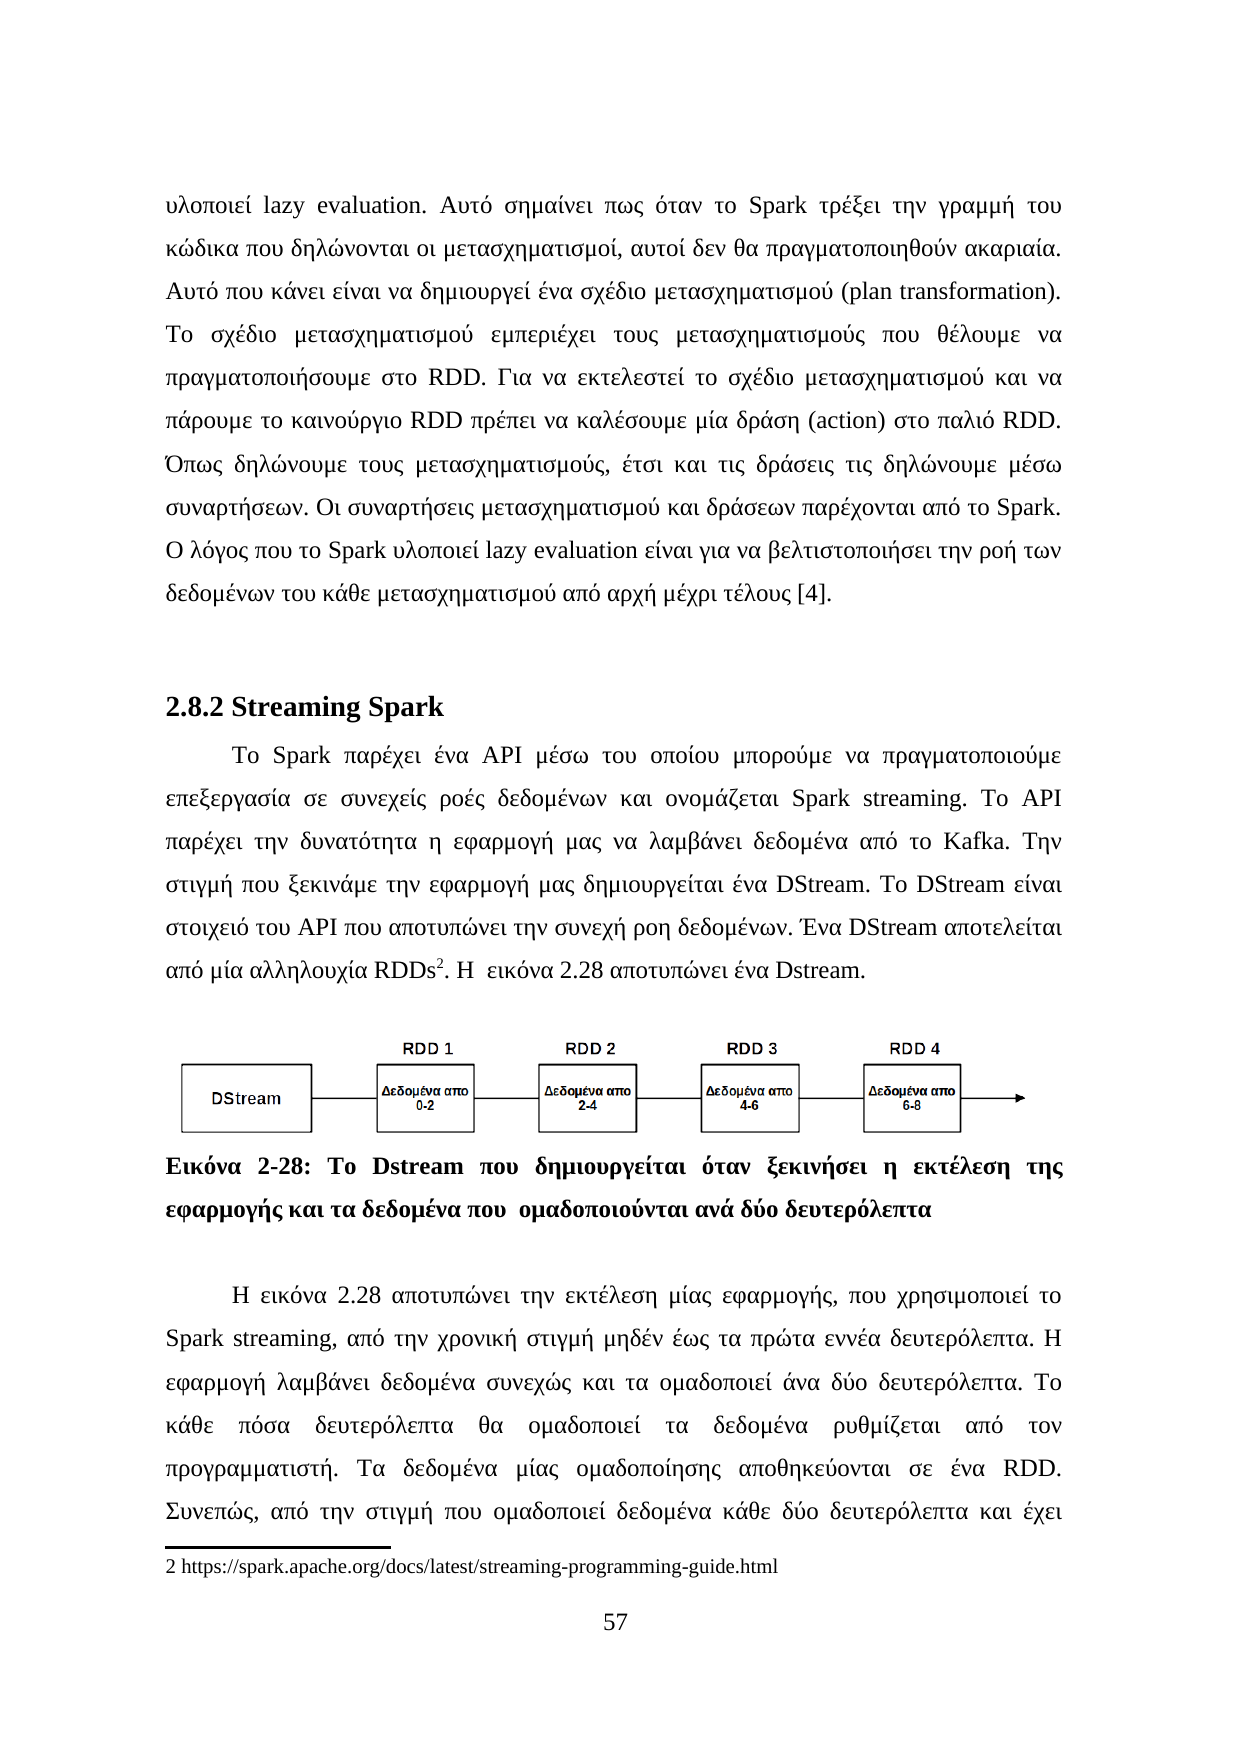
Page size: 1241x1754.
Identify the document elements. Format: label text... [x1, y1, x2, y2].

text Το Spark παρέχει ένα API μέσω του οποίου μπορούμε να πραγματοποιούμε επεξεργασία σε συνεχείς ροές δεδομένων και ονομάζεται Spark streaming. Το API παρέχει την δυνατότητα η εφαρμογή μας να λαμβάνει δεδομένα από το Kafka. Την στιγμή που ξεκινάμε την εφαρμογή μας δημιουργείται ένα DStream. Το DStream είναι στοιχειό του API που αποτυπώνει την συνεχή ροη δεδομένων. Ένα DStream αποτελείται από μία αλληλουχία RDDs. Η εικόνα 2.28 αποτυπώνει ένα Dstream. [165, 740, 1063, 984]
text https://spark.apache.org/docs/latest/streaming-programming-guide.html [165, 1553, 1063, 1578]
subtitle 2.8.2 Streaming Spark [165, 689, 1063, 723]
text Η εικόνα 2.28 αποτυπώνει την εκτέλεση μίας εφαρμογής, που χρησιμοποιεί το Spark streaming, από την χρονική στιγμή μηδέν έως τα πρώτα εννέα δευτερόλεπτα. Η εφαρμογή λαμβάνει δεδομένα συνεχώς και τα ομαδοποιεί άνα δύο δευτερόλεπτα. Το κάθε πόσα δευτερόλεπτα θα ομαδοποιεί τα δεδομένα ρυθμίζεται από τον προγραμματιστή. Τα δεδομένα μίας ομαδοποίησης αποθηκεύονται σε ένα RDD. Συνεπώς, από την στιγμή που ομαδοποιεί δεδομένα κάθε δύο δευτερόλεπτα και έχει [165, 1280, 1063, 1525]
text Εικόνα 2-28: Το Dstream που δημιουργείται όταν ξεκινήσει η εκτέλεση της εφαρμογής και τα δεδομένα που ομαδοποιούνται ανά δύο δευτερόλεπτα [165, 1137, 1063, 1223]
text υλοποιεί lazy evaluation. Αυτό σημαίνει πως όταν το Spark τρέξει την γραμμή του κώδικα που δηλώνονται οι μετασχηματισμοί, αυτοί δεν θα πραγματοποιηθούν ακαριαία. Αυτό που κάνει είναι να δημιουργεί ένα σχέδιο μετασχηματισμού (plan transformation). Το σχέδιο μετασχηματισμού εμπεριέχει τους μετασχηματισμούς που θέλουμε να πραγματοποιήσουμε στο RDD. Για να εκτελεστεί το σχέδιο μετασχηματισμού και να πάρουμε το καινούργιο RDD πρέπει να καλέσουμε μία δράση (action) στο παλιό RDD. Όπως δηλώνουμε τους μετασχηματισμούς, έτσι και τις δράσεις τις δηλώνουμε μέσω συναρτήσεων. Οι συναρτήσεις μετασχηματισμού και δράσεων παρέχονται από το Spark. Ο λόγος που το Spark υλοποιεί lazy evaluation είναι για να βελτιστοποιήσει την ροή των δεδομένων του κάθε μετασχηματισμού από αρχή μέχρι τέλους [4]. [165, 190, 1063, 607]
picture [165, 1034, 1063, 1137]
